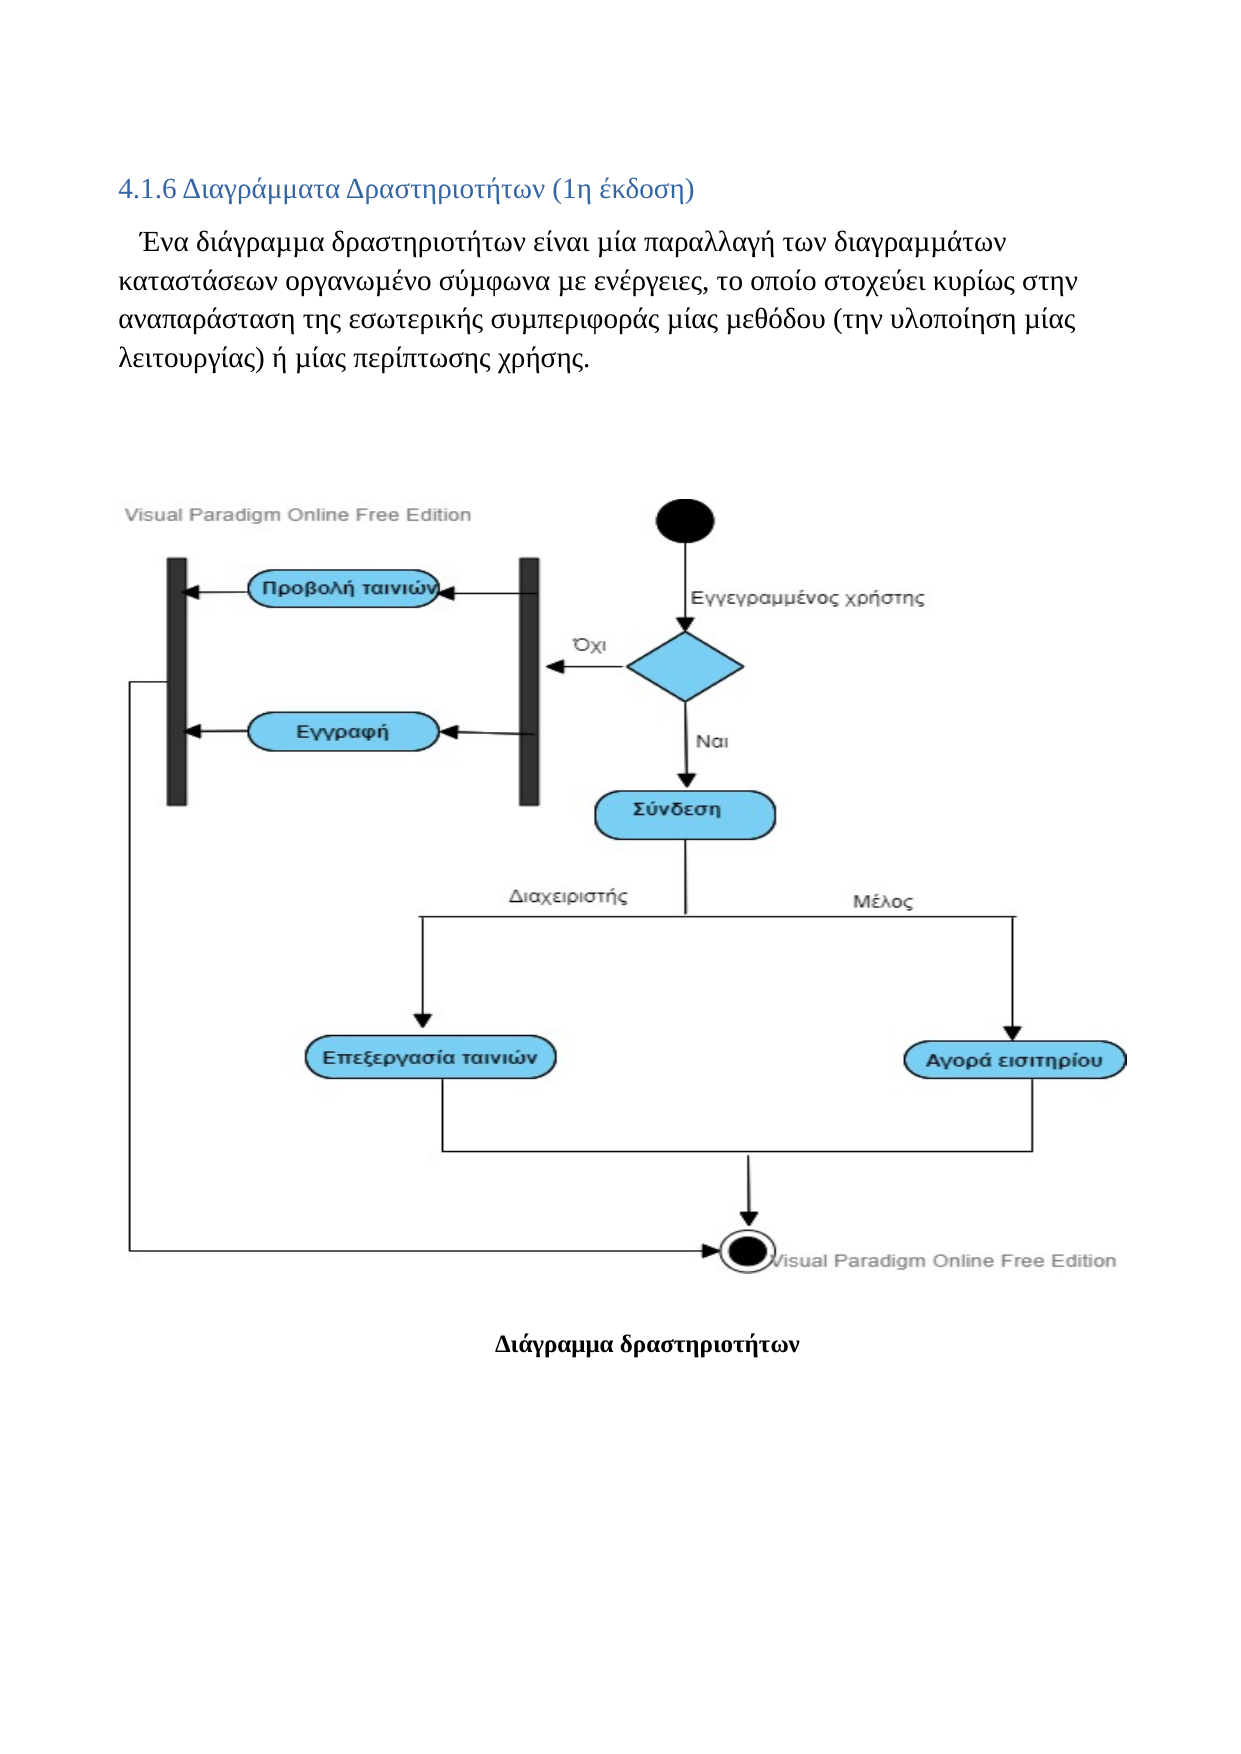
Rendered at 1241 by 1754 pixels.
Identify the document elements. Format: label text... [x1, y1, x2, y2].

text 4.1.6 Διαγράμματα Δραστηριοτήτων (1η έκδοση) [118, 171, 1122, 205]
text Ένα διάγραµµα δραστηριοτήτων είναι µία παραλλαγή των διαγραµµάτων καταστάσεων οργανωµένο σύµφωνα µε ενέργειες, το οποίο στοχεύει κυρίως στην αναπαράσταση της εσωτερικής συµπεριφοράς µίας µεθόδου (την υλοποίηση µίας λειτουργίας) ή µίας περίπτωσης χρήσης. [118, 224, 1122, 373]
text Διάγραμμα δραστηριοτήτων [118, 1326, 1122, 1359]
